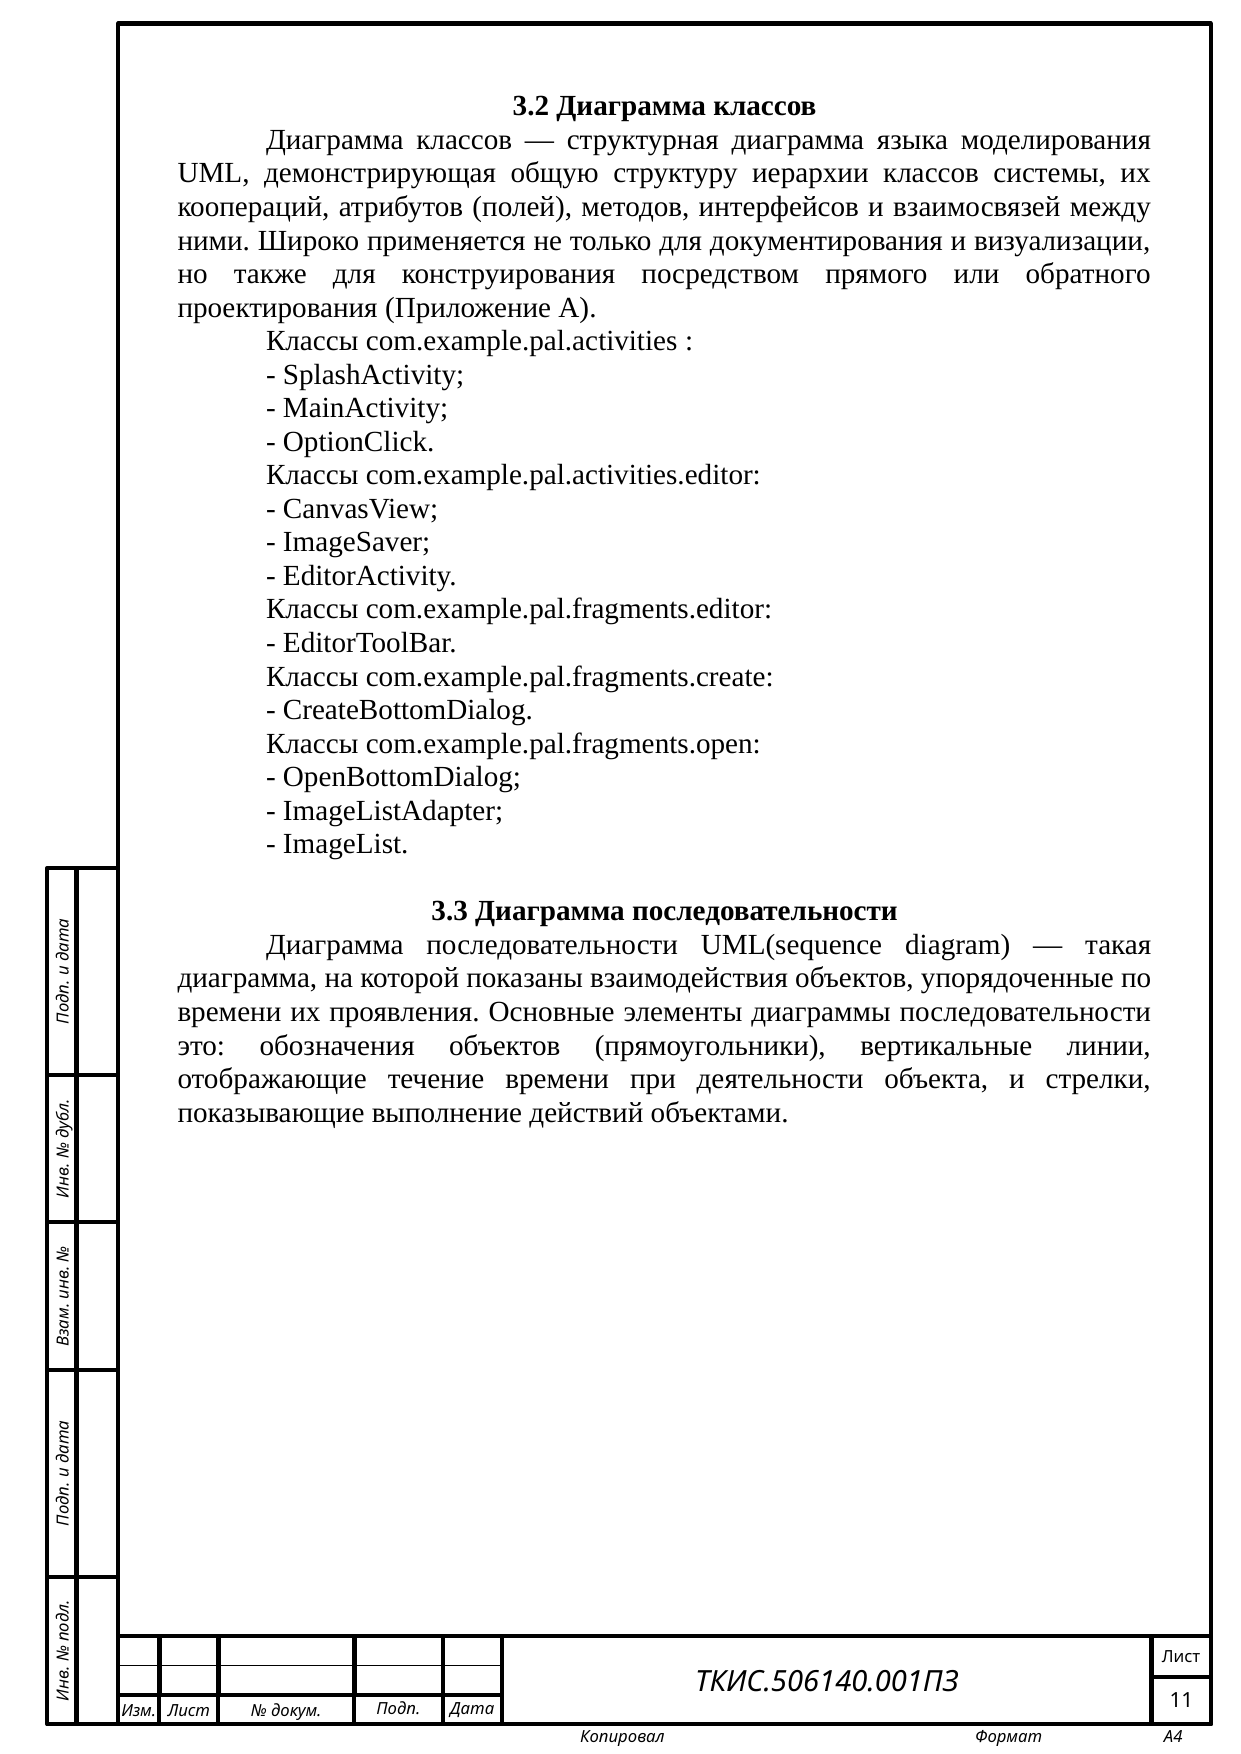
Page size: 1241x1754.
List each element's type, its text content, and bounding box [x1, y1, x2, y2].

text - ImageListAdapter; [177, 793, 1152, 826]
text Классы com.example.pal.activities : [177, 323, 1152, 357]
text - CreateBottomDialog. [177, 692, 1152, 726]
text - OptionClick. [177, 424, 1152, 457]
text Классы com.example.pal.activities.editor: [177, 457, 1152, 491]
text - EditorToolBar. [177, 625, 1152, 659]
text - SplashActivity; [177, 357, 1152, 390]
subtitle Диаграмма последовательности [177, 893, 1152, 927]
subtitle Диаграмма классов [177, 88, 1152, 122]
text Диаграмма последовательности UML(sequence diagram) — такая диаграмма, на которой показаны взаимодействия объектов, упорядоченные по времени их проявления. Основные элементы диаграммы последовательности это: обозначения объектов (прямоугольники), вертикальные линии, отображающие течение времени при деятельности объекта, и стрелки, показывающие выполнение действий объектами. [177, 927, 1152, 1128]
text - CanvasView; [177, 491, 1152, 524]
text Диаграмма классов — структурная диаграмма языка моделирования UML, демонстрирующая общую структуру иерархии классов системы, их коопераций, атрибутов (полей), методов, интерфейсов и взаимосвязей между ними. Широко применяется не только для документирования и визуализации, но также для конструирования посредством прямого или обратного проектирования (Приложение А). [177, 122, 1152, 323]
text Классы com.example.pal.fragments.editor: [177, 592, 1152, 625]
text - EditorActivity. [177, 558, 1152, 592]
text Классы com.example.pal.fragments.open: [177, 726, 1152, 759]
text - MainActivity; [177, 390, 1152, 424]
text - ImageSaver; [177, 524, 1152, 558]
text Классы com.example.pal.fragments.create: [177, 659, 1152, 692]
text - OpenBottomDialog; [177, 759, 1152, 793]
text - ImageList. [177, 826, 1152, 860]
